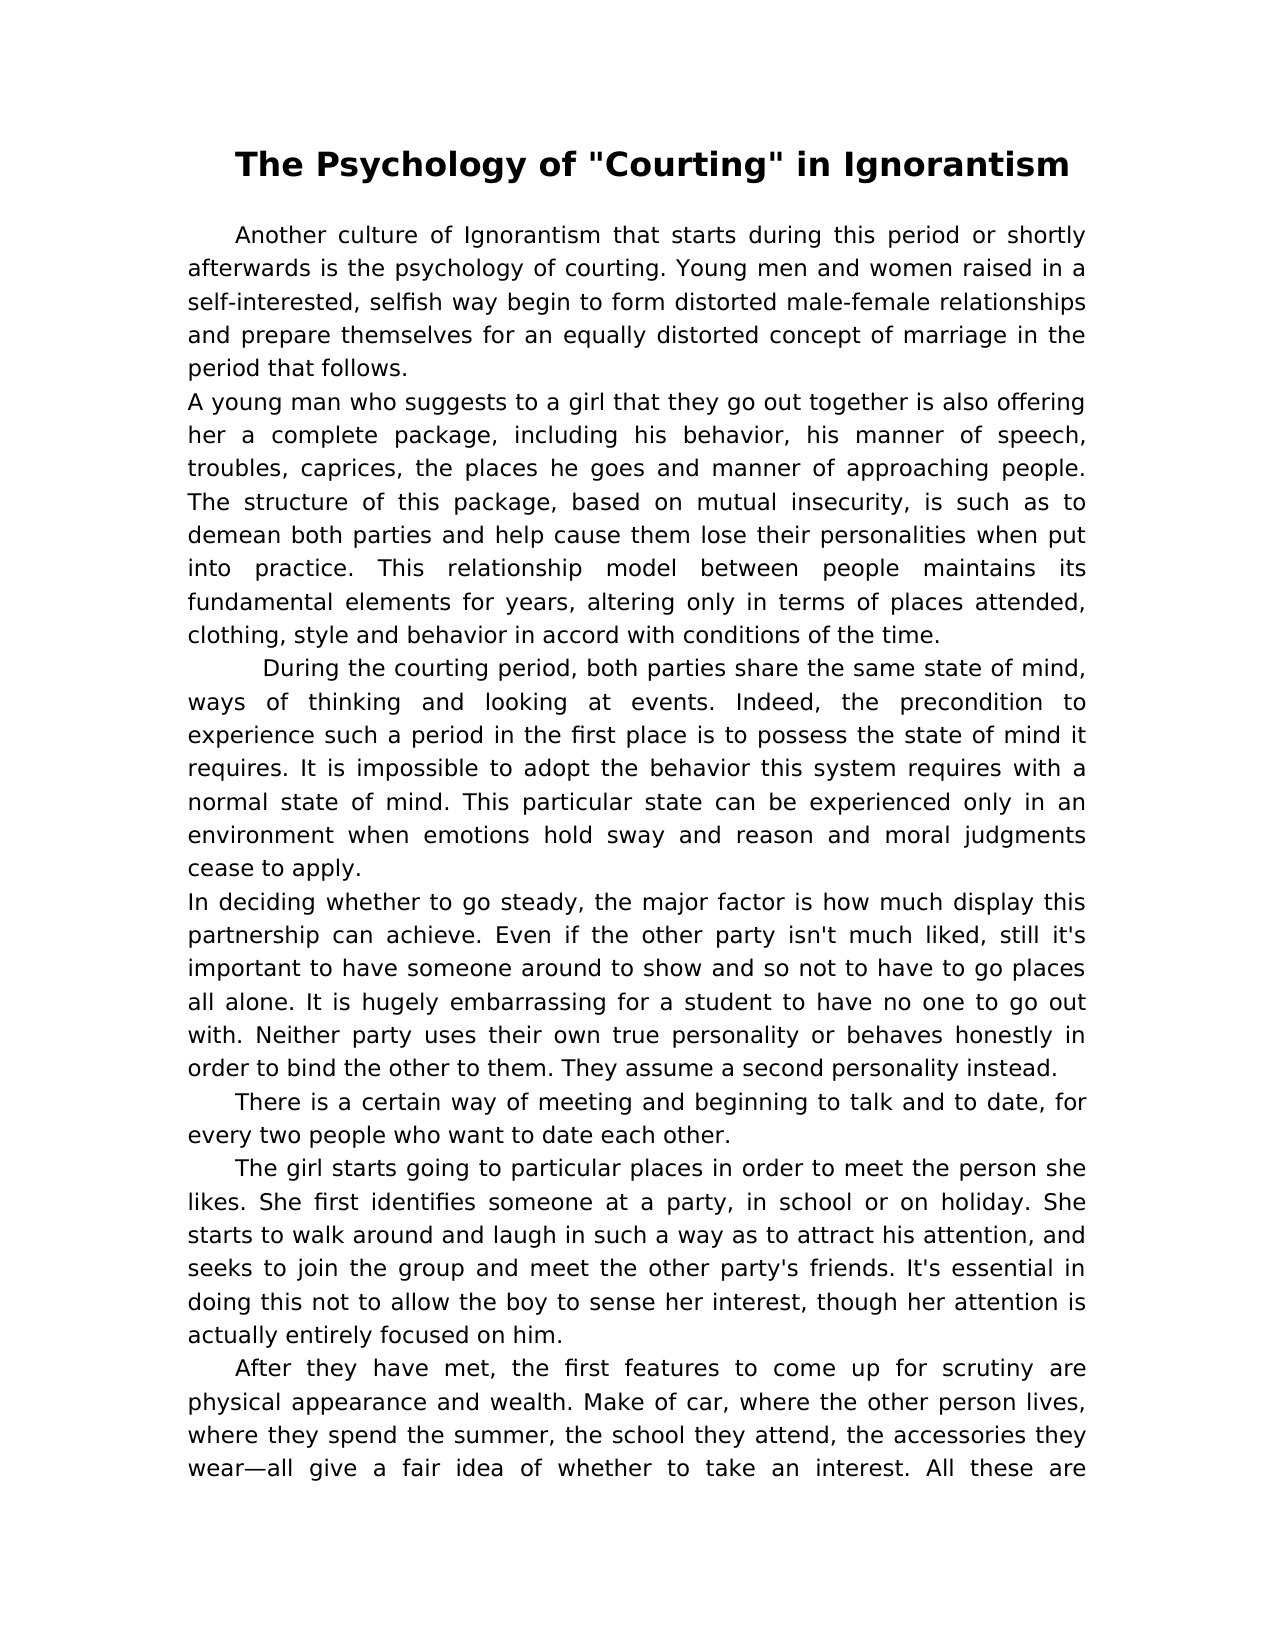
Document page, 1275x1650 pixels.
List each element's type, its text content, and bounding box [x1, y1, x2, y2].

text A young man who suggests to a girl that they go out together is also offering her a complete package, including his behavior, his manner of speech, troubles, caprices, the places he goes and manner of approaching people. The structure of this package, based on mutual insecurity, is such as to demean both parties and help cause them lose their personalities when put into practice. This relationship model between people maintains its fundamental elements for years, altering only in terms of places attended, clothing, style and behavior in accord with conditions of the time. [187, 383, 1087, 650]
text The Psychology of "Courting" in Ignorantism [187, 150, 1087, 183]
text During the courting period, both parties share the same state of mind, ways of thinking and looking at events. Indeed, the precondition to experience such a period in the first place is to possess the state of mind it requires. It is impossible to adopt the behavior this system requires with a normal state of mind. This particular state can be experienced only in an environment when emotions hold sway and reason and moral judgments cease to apply. [187, 650, 1087, 883]
text After they have met, the first features to come up for scrutiny are physical appearance and wealth. Make of car, where the other person lives, where they spend the summer, the school they attend, the accessories they wear—all give a fair idea of whether to take an interest. All these are [187, 1350, 1087, 1483]
text There is a certain way of meeting and beginning to talk and to date, for every two people who want to date each other. [187, 1083, 1087, 1150]
text Another culture of Ignorantism that starts during this period or shortly afterwards is the psychology of courting. Young men and women raised in a self-interested, selfish way begin to form distorted male-female relationships and prepare themselves for an equally distorted concept of marriage in the period that follows. [187, 217, 1087, 383]
text The girl starts going to particular places in order to meet the person she likes. She first identifies someone at a party, in school or on holiday. She starts to walk around and laugh in such a way as to attract his attention, and seeks to join the group and meet the other party's friends. It's essential in doing this not to allow the boy to sense her interest, though her attention is actually entirely focused on him. [187, 1150, 1087, 1350]
text In deciding whether to go steady, the major factor is how much display this partnership can achieve. Even if the other party isn't much liked, still it's important to have someone around to show and so not to have to go places all alone. It is hugely embarrassing for a student to have no one to go out with. Neither party uses their own true personality or behaves honestly in order to bind the other to them. They assume a second personality instead. [187, 883, 1087, 1083]
